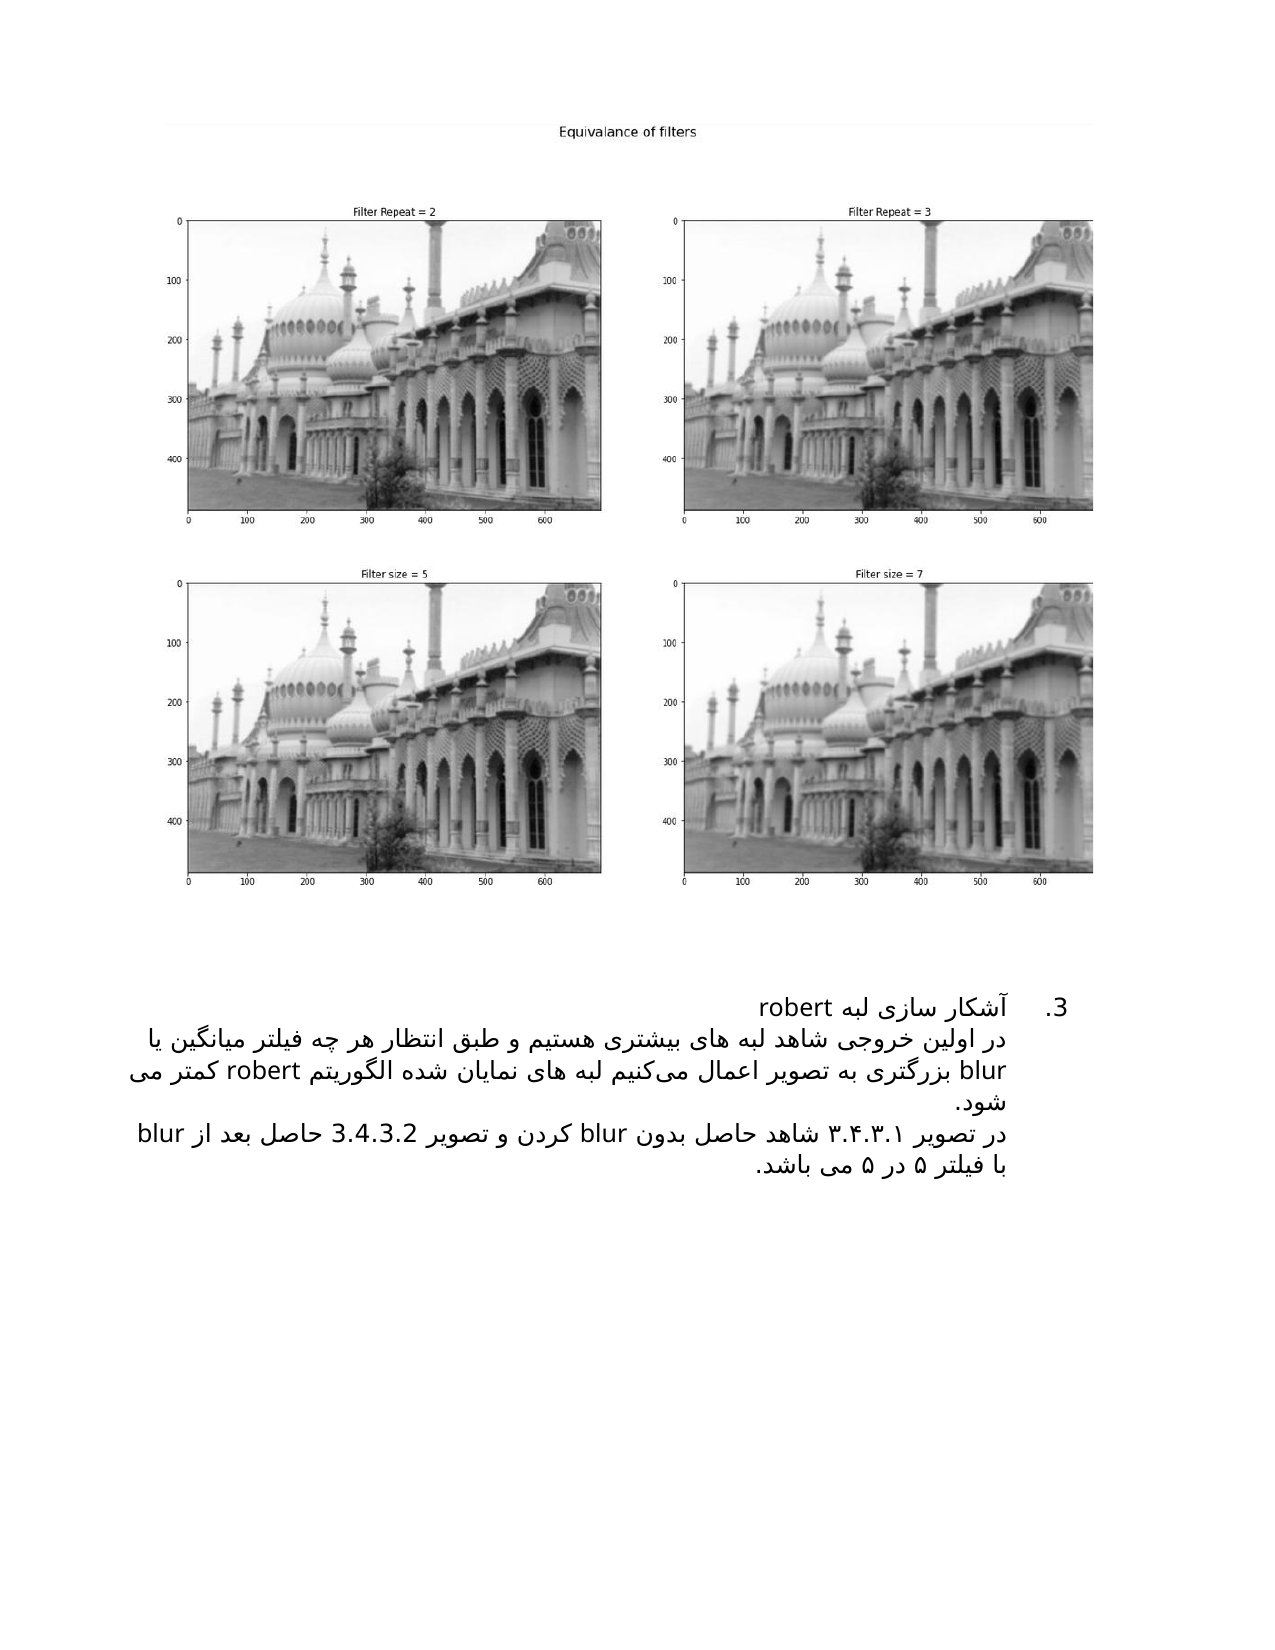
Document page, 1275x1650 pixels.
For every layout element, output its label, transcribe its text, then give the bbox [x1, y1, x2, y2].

list در تصویر ۳.۴.۳.۱ شاهد حاصل بدون blur کردن و تصویر 3.4.3.2 حاصل بعد از blur با فیلتر ۵ در ۵ می باشد. [118, 1116, 1044, 1179]
picture [163, 124, 474, 888]
list آشکار سازی لبه robert [118, 990, 1044, 1024]
list در اولین خروجی شاهد لبه های بیشتری هستیم و طبق انتظار هر چه فیلتر میانگین یا blur بزرگتری به تصویر اعمال می‌کنیم لبه های نمایان شده الگوریتم robert کمتر می شود. [118, 1024, 1044, 1116]
